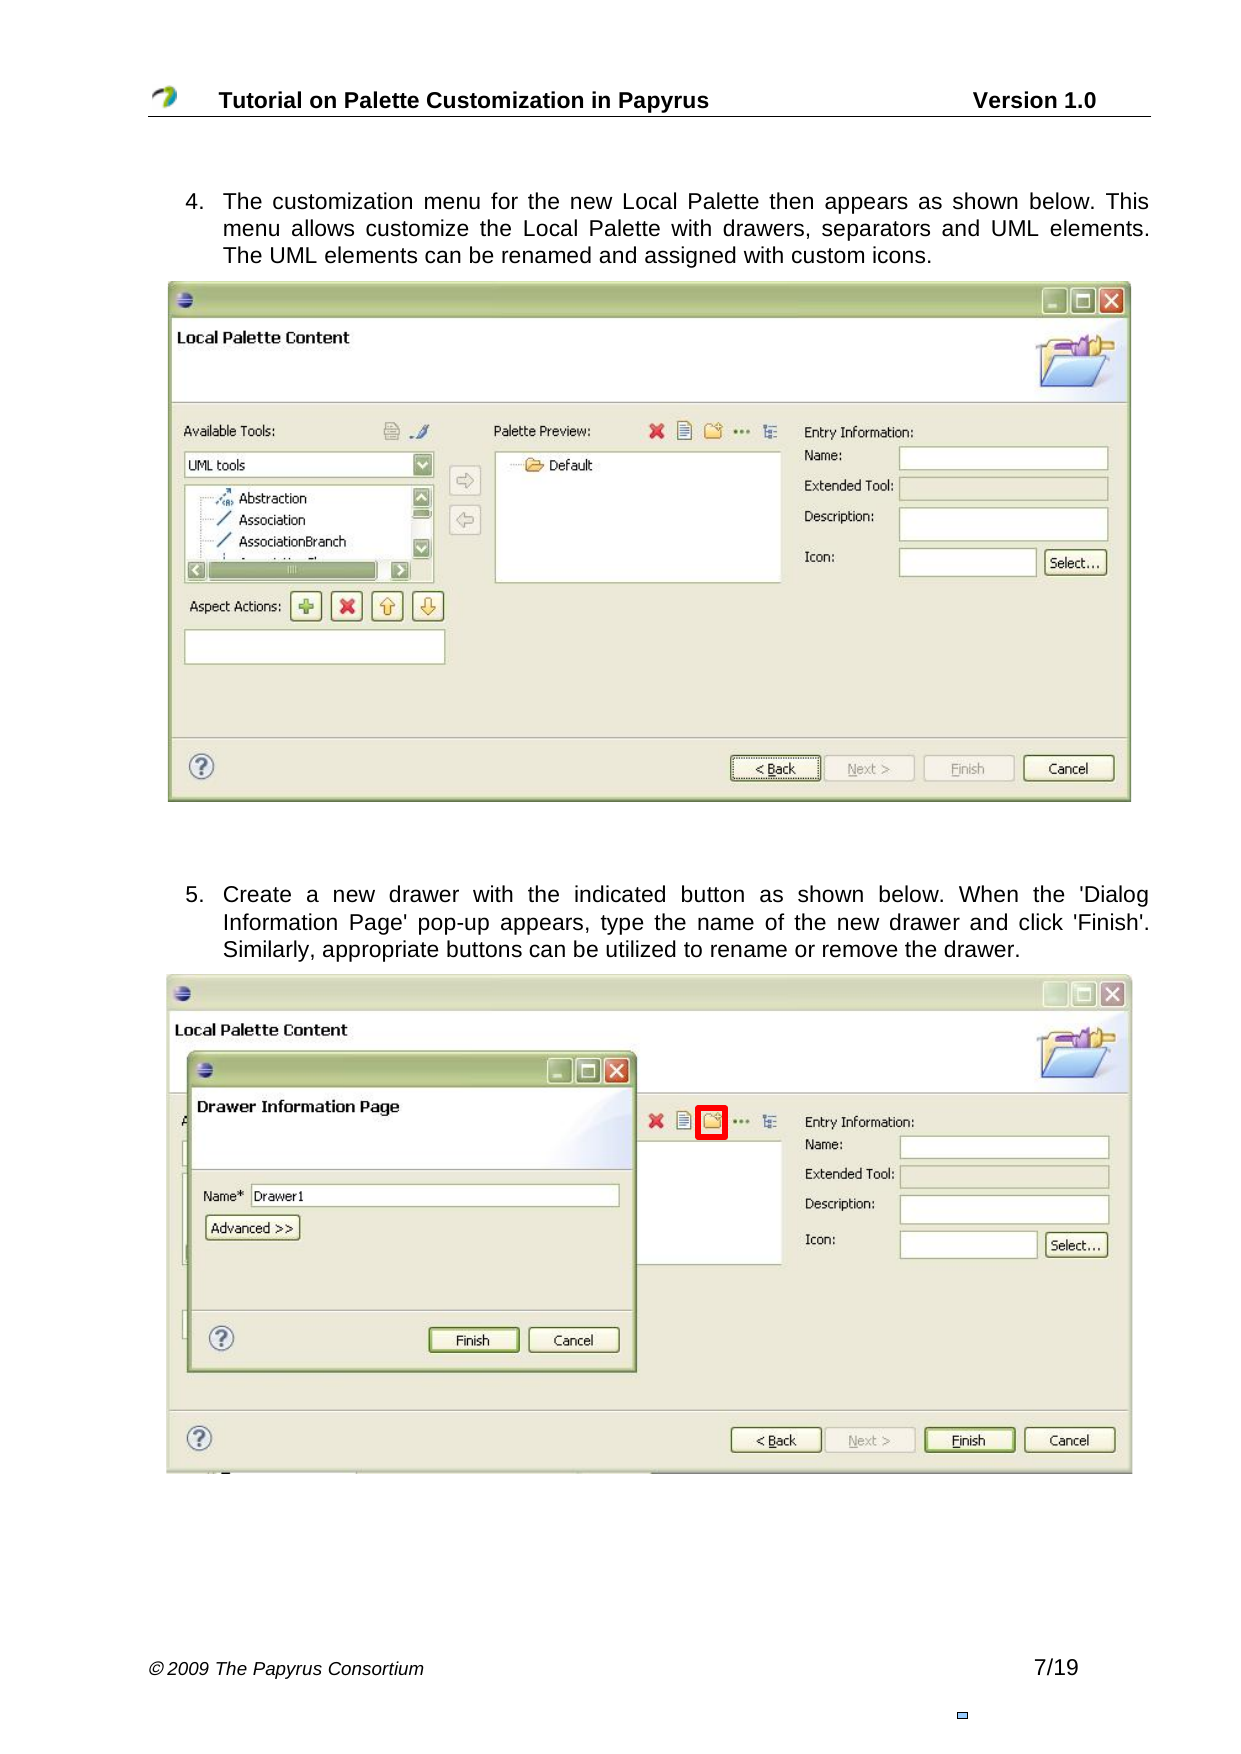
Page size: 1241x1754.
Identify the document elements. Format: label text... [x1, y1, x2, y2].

list Create a new drawer with the indicated button as shown below. When the 'Dialog Information Page' pop-up appears, type the name of the new drawer and click 'Finish'. Similarly, appropriate buttons can be utilized to rename or remove the drawer. [185, 881, 1151, 962]
picture [167, 281, 1132, 802]
picture [166, 974, 1133, 1474]
picture [152, 84, 177, 110]
list The customization menu for the new Local Palette then appears as shown below. This menu allows customize the Local Palette with drawers, separators and UML elements. The UML elements can be renamed and assigned with custom icons. [185, 187, 1151, 268]
